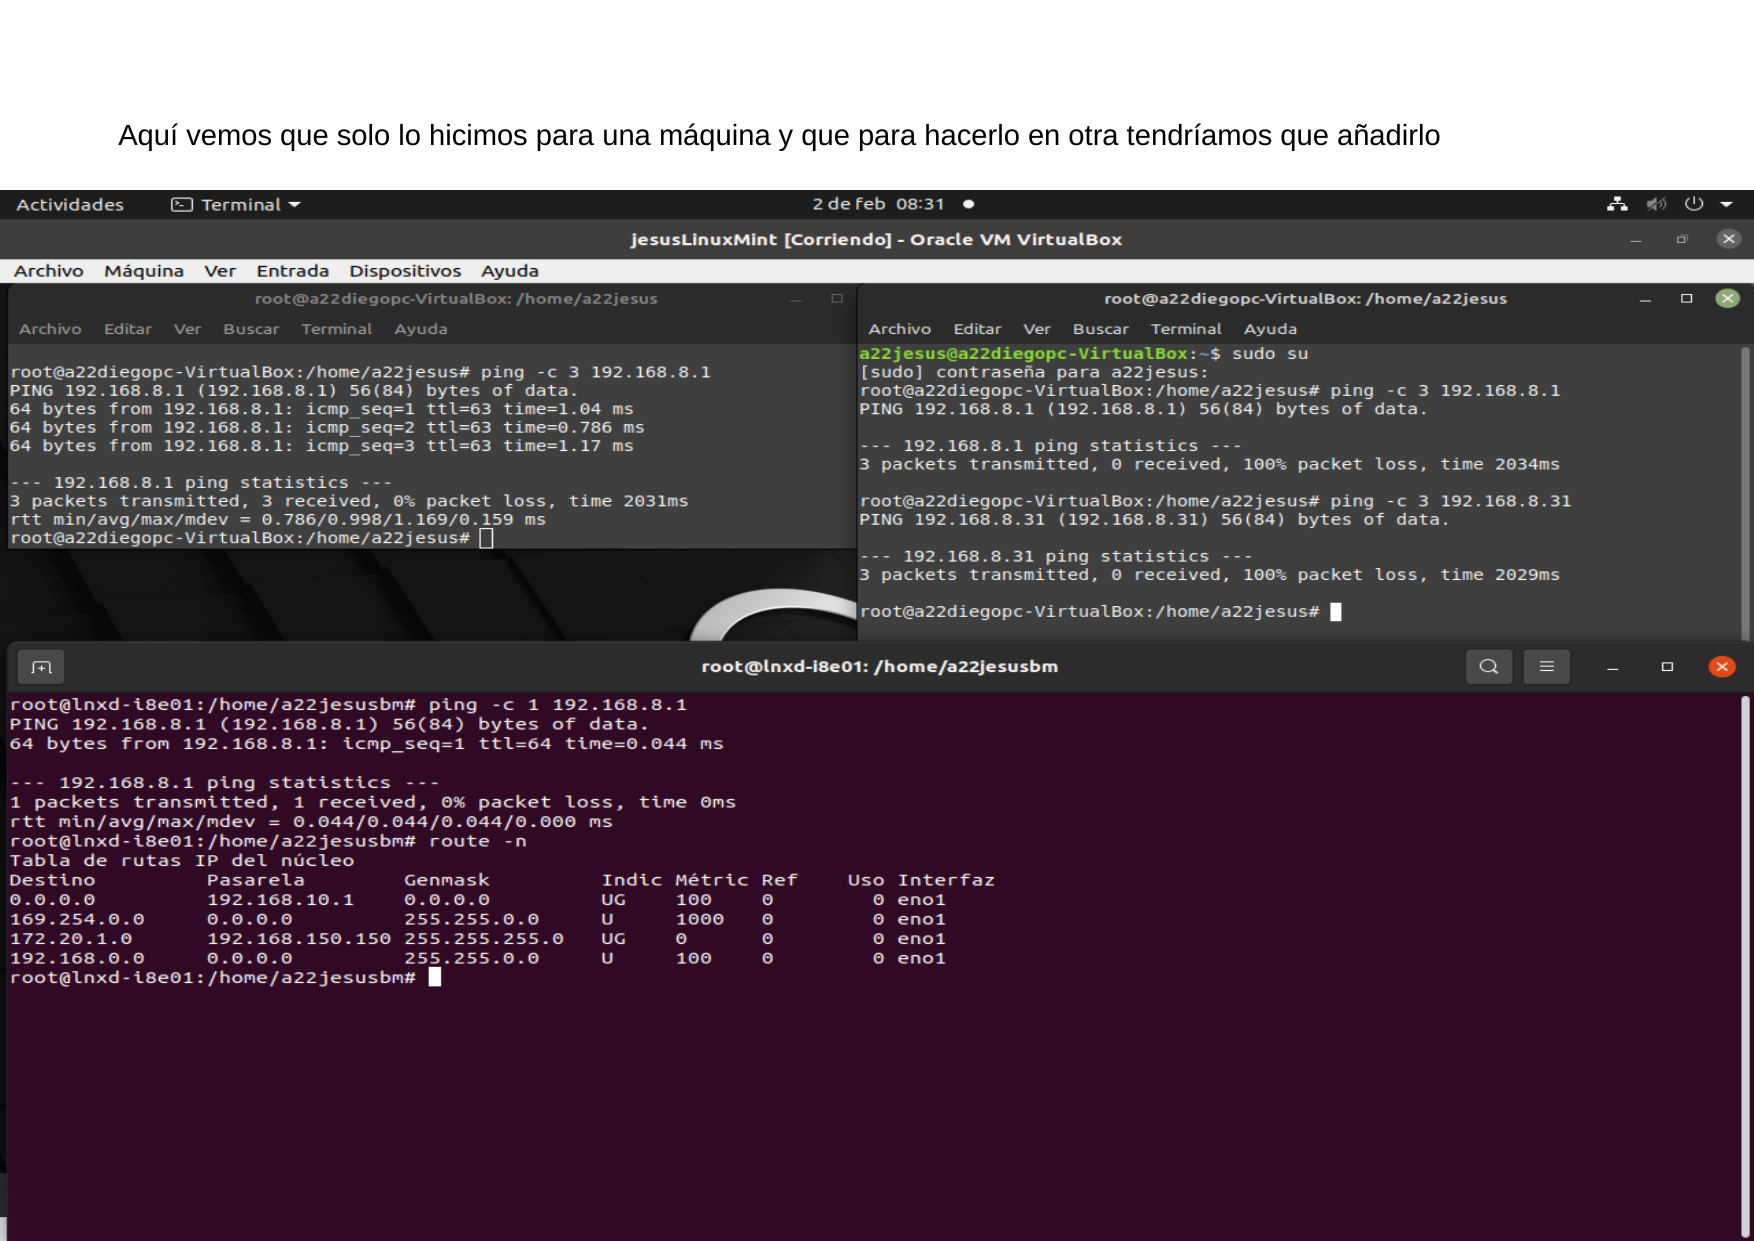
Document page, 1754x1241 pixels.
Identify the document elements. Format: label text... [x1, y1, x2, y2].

text Aquí vemos que solo lo hicimos para una máquina y que para hacerlo en otra tendríamos que añadirlo [118, 118, 1636, 152]
picture [0, 190, 1754, 1241]
